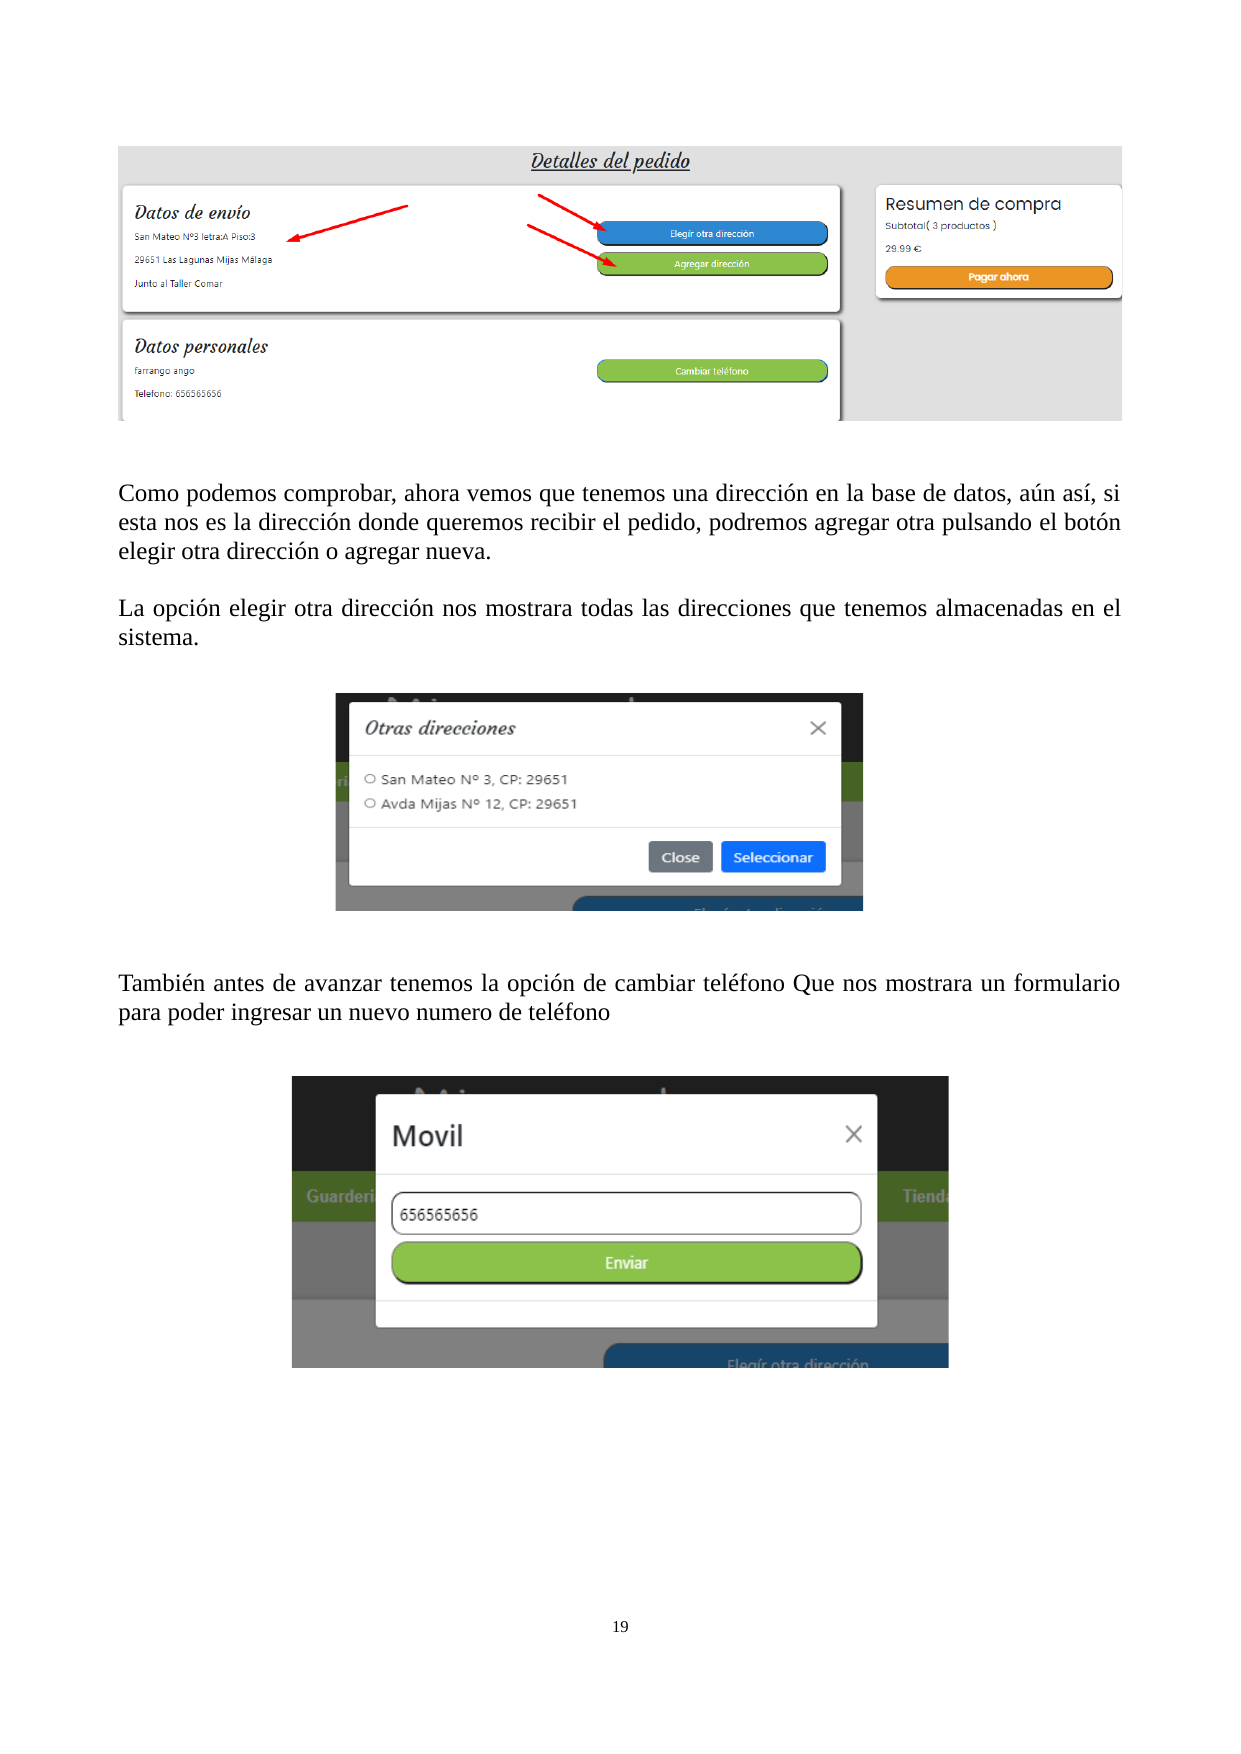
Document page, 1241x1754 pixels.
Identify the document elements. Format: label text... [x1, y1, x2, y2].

text La opción elegir otra dirección nos mostrara todas las direcciones que tenemos almacenadas en el sistema. [118, 593, 1122, 651]
text También antes de avanzar tenemos la opción de cambiar teléfono Que nos mostrara un formulario para poder ingresar un nuevo numero de teléfono [118, 968, 1122, 1026]
picture [335, 693, 864, 911]
picture [118, 146, 1123, 421]
picture [291, 1076, 949, 1368]
text Como podemos comprobar, ahora vemos que tenemos una dirección en la base de datos, aún así, si esta nos es la dirección donde queremos recibir el pedido, podremos agregar otra pulsando el botón elegir otra dirección o agregar nueva. [118, 478, 1122, 565]
